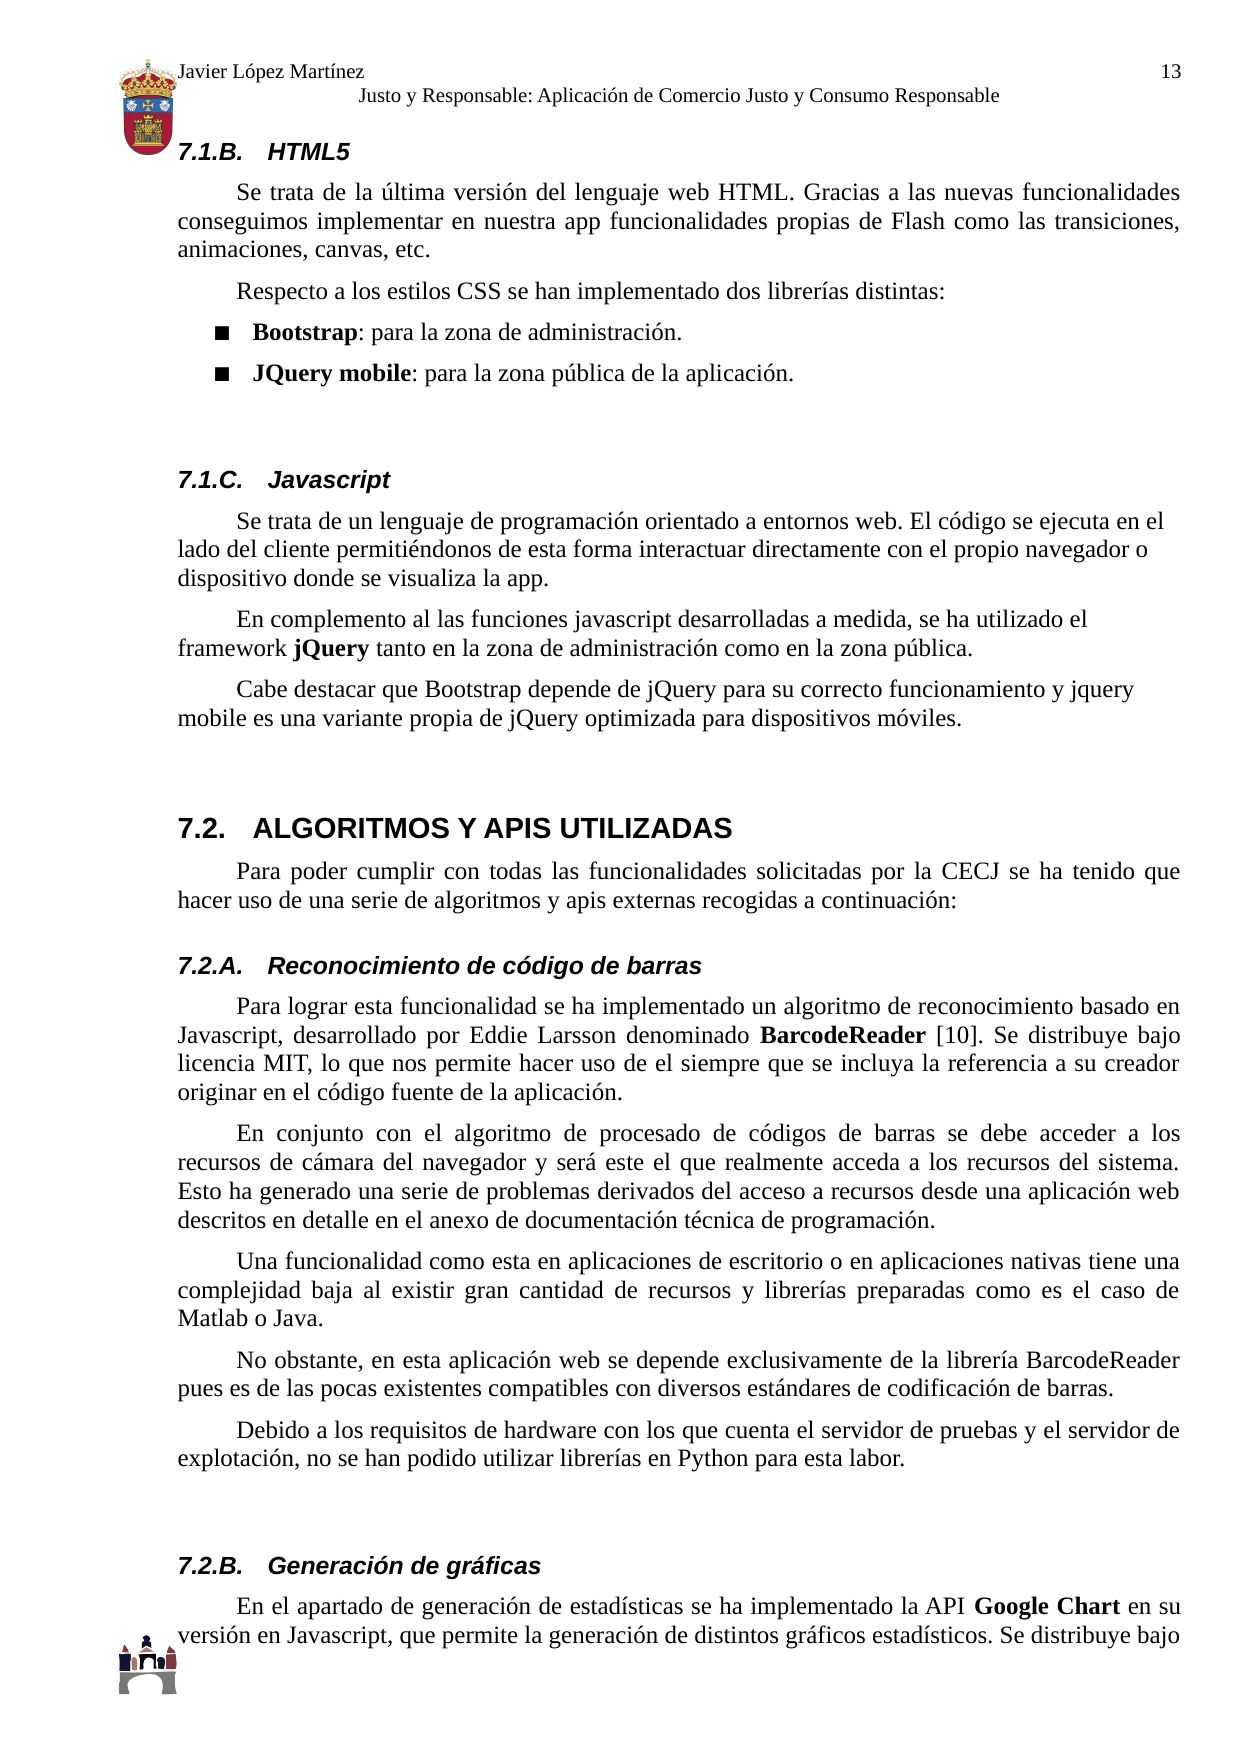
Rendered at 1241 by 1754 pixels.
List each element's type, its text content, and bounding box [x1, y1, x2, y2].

picture [118, 1634, 178, 1695]
picture [118, 59, 178, 155]
text Respecto a los estilos CSS se han implementado dos librerías distintas: [177, 276, 1181, 304]
subtitle Javascript [177, 466, 1181, 494]
list Bootstrap: para la zona de administración. [215, 317, 1181, 346]
text En complemento al las funciones javascript desarrolladas a medida, se ha utilizado el framework jQuery tanto en la zona de administración como en la zona pública. [177, 604, 1181, 662]
subtitle Generación de gráficas [177, 1551, 1181, 1579]
list JQuery mobile: para la zona pública de la aplicación. [215, 358, 1181, 387]
text Debido a los requisitos de hardware con los que cuenta el servidor de pruebas y el servidor de explotación, no se han podido utilizar librerías en Python para esta labor. [177, 1415, 1181, 1472]
text Cabe destacar que Bootstrap depende de jQuery para su correcto funcionamiento y jquery mobile es una variante propia de jQuery optimizada para dispositivos móviles. [177, 674, 1181, 732]
subtitle HTML5 [177, 137, 1181, 165]
subtitle Reconocimiento de código de barras [177, 951, 1181, 979]
text Una funcionalidad como esta en aplicaciones de escritorio o en aplicaciones nativas tiene una complejidad baja al existir gran cantidad de recursos y librerías preparadas como es el caso de Matlab o Java. [177, 1246, 1181, 1332]
text Se trata de la última versión del lenguaje web HTML. Gracias a las nuevas funcionalidades conseguimos implementar en nuestra app funcionalidades propias de Flash como las transiciones, animaciones, canvas, etc. [177, 177, 1181, 263]
subtitle ALGORITMOS Y APIS UTILIZADAS [177, 811, 1181, 844]
text Se trata de un lenguaje de programación orientado a entornos web. El código se ejecuta en el lado del cliente permitiéndonos de esta forma interactuar directamente con el propio navegador o dispositivo donde se visualiza la app. [177, 506, 1181, 592]
text En el apartado de generación de estadísticas se ha implementado la API Google Chart en su versión en Javascript, que permite la generación de distintos gráficos estadísticos. Se distribuye bajo [177, 1591, 1181, 1649]
text No obstante, en esta aplicación web se depende exclusivamente de la librería BarcodeReader pues es de las pocas existentes compatibles con diversos estándares de codificación de barras. [177, 1345, 1181, 1402]
text Para lograr esta funcionalidad se ha implementado un algoritmo de reconocimiento basado en Javascript, desarrollado por Eddie Larsson denominado BarcodeReader [10]. Se distribuye bajo licencia MIT, lo que nos permite hacer uso de el siempre que se incluya la referencia a su creador originar en el código fuente de la aplicación. [177, 991, 1181, 1106]
text Para poder cumplir con todas las funcionalidades solicitadas por la CECJ se ha tenido que hacer uso de una serie de algoritmos y apis externas recogidas a continuación: [177, 856, 1181, 913]
text En conjunto con el algoritmo de procesado de códigos de barras se debe acceder a los recursos de cámara del navegador y será este el que realmente acceda a los recursos del sistema. Esto ha generado una serie de problemas derivados del acceso a recursos desde una aplicación web descritos en detalle en el anexo de documentación técnica de programación. [177, 1118, 1181, 1233]
